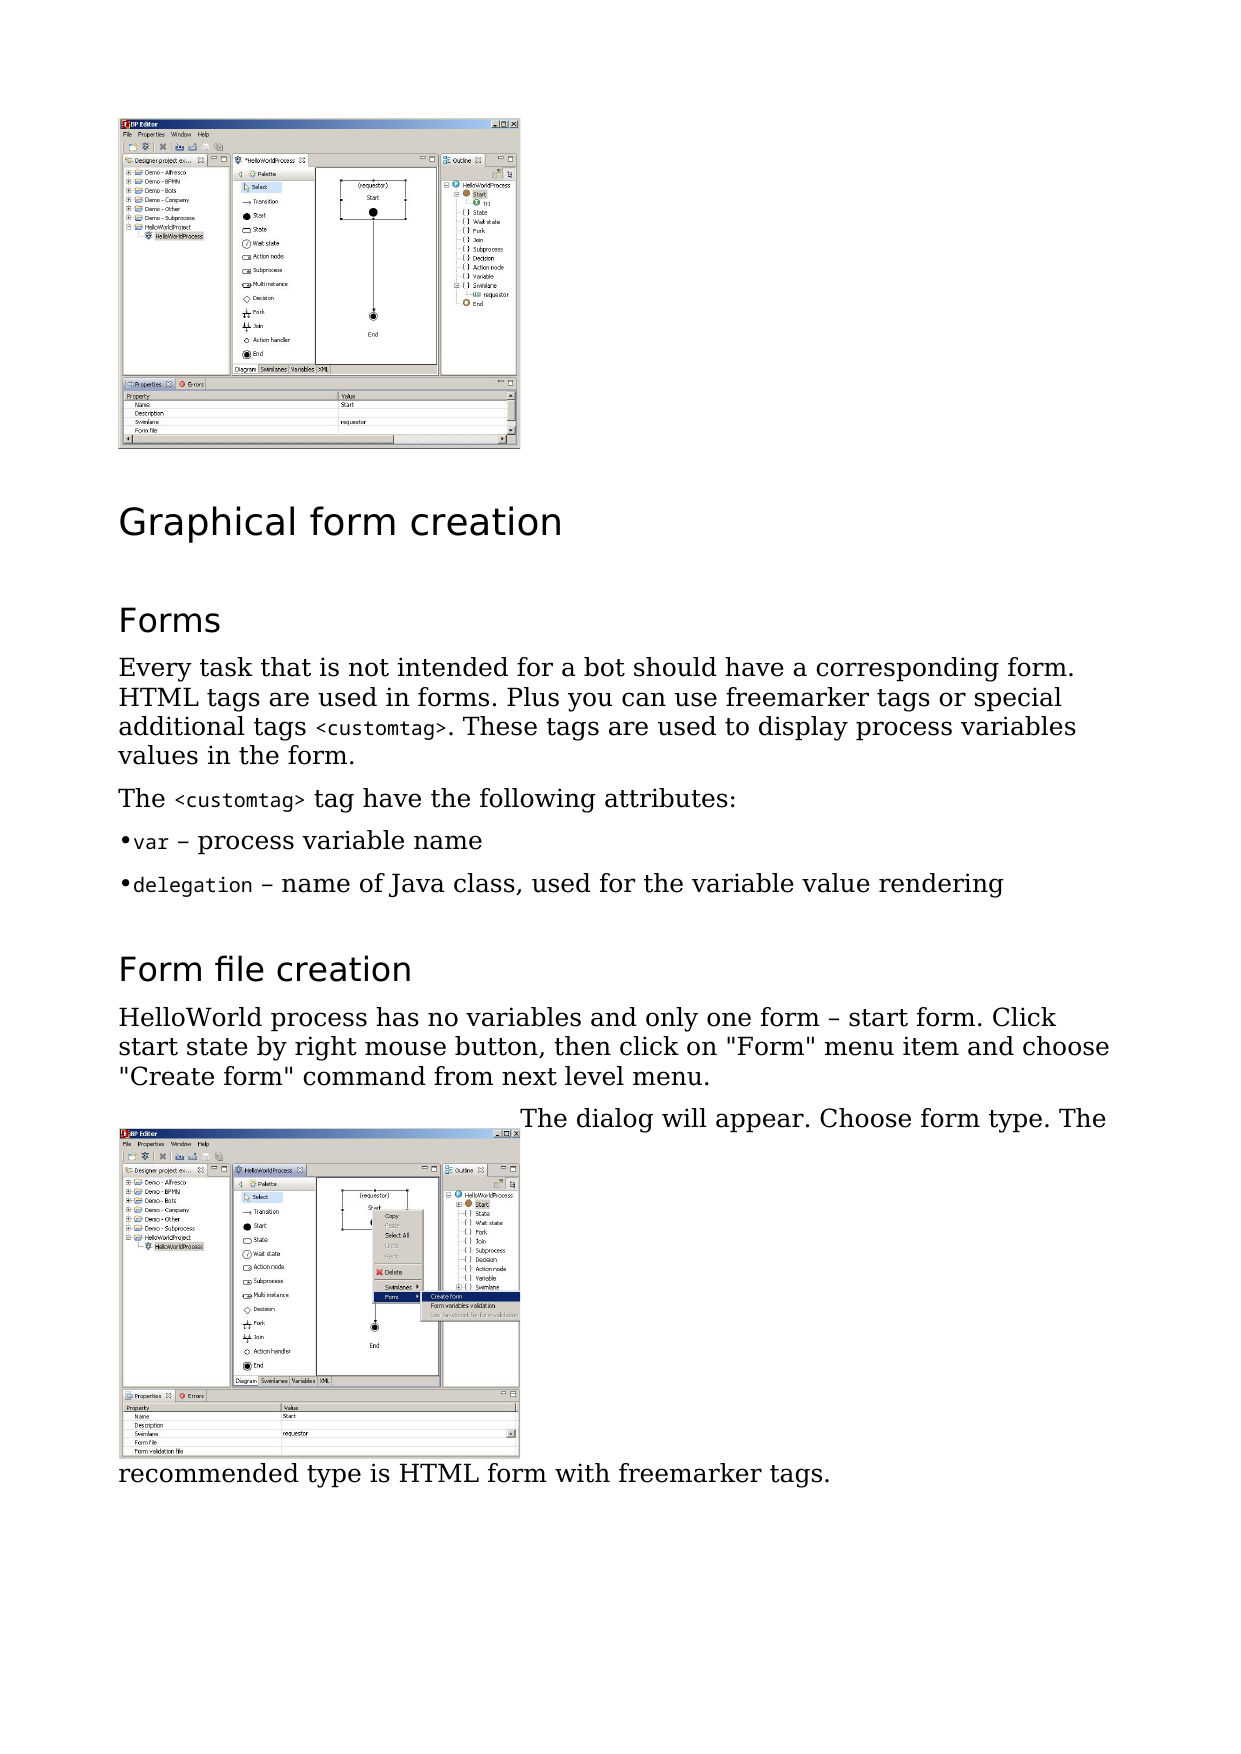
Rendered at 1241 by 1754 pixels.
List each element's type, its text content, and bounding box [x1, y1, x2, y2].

text The dialog will appear. Choose form type. The recommended type is HTML form with freemarker tags. [118, 1104, 1122, 1488]
text HelloWorld process has no variables and only one form – start form. Click start state by right mouse button, then click on "Form" menu item and choose "Create form" command from next level menu. [118, 1003, 1122, 1091]
text The <customtag> tag have the following attributes: [118, 784, 1122, 813]
list var – process variable name [118, 827, 1122, 856]
picture [118, 118, 521, 449]
text Every task that is not intended for a bot should have a corresponding form. HTML tags are used in forms. Plus you can use freemarker tags or special additional tags <customtag>. These tags are used to display process variables values in the form. [118, 654, 1122, 770]
subtitle Forms [118, 601, 1122, 640]
subtitle Form file creation [118, 951, 1122, 990]
list delegation – name of Java class, used for the variable value rendering [118, 869, 1122, 898]
subtitle Graphical form creation [118, 501, 1122, 544]
picture [118, 1127, 521, 1459]
